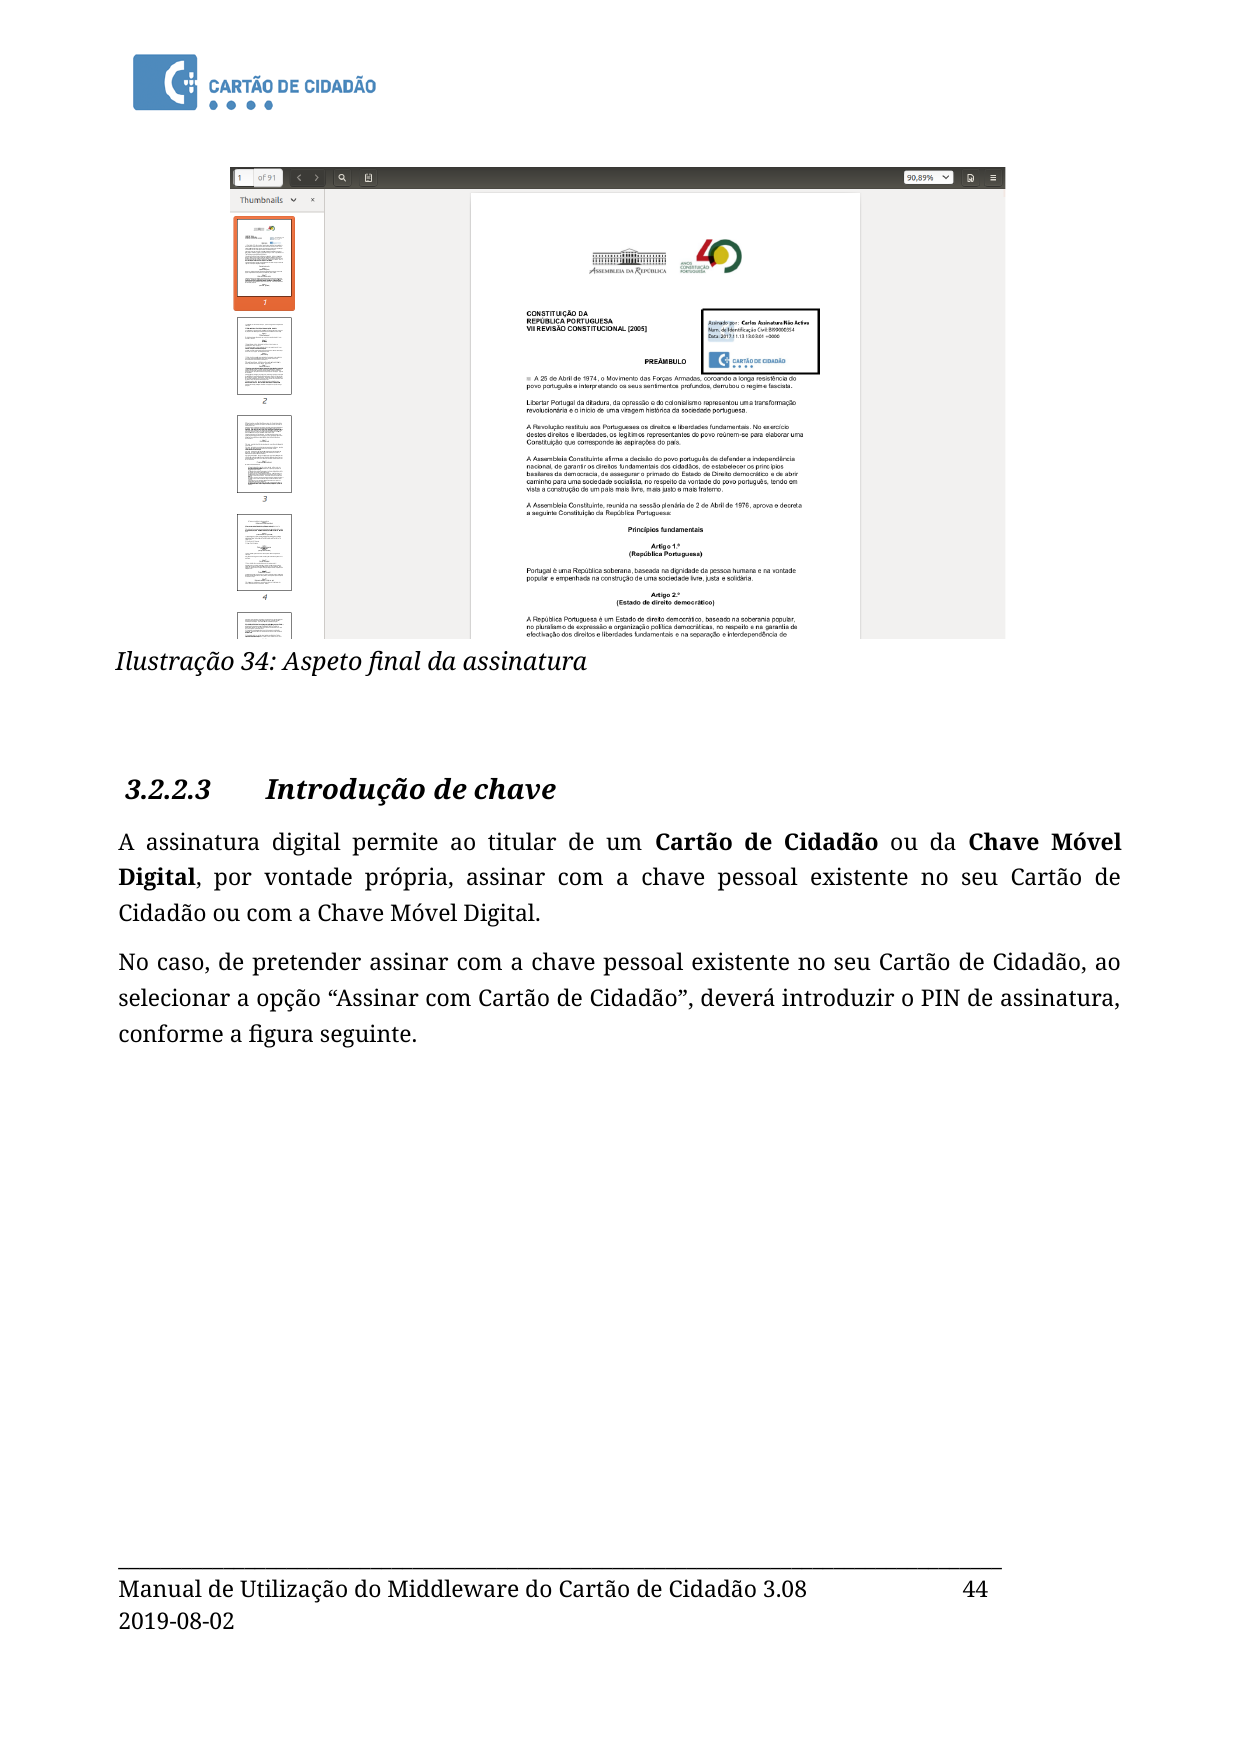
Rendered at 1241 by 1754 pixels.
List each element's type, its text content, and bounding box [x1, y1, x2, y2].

text A assinatura digital permite ao titular de um Cartão de Cidadão ou da Chave Móvel Digital, por vontade própria, assinar com a chave pessoal existente no seu Cartão de Cidadão ou com a Chave Móvel Digital. [118, 825, 1122, 928]
picture [230, 167, 1006, 639]
text Ilustração 34: Aspeto final da assinatura [115, 179, 1120, 678]
text No caso, de pretender assinar com a chave pessoal existente no seu Cartão de Cidadão, ao selecionar a opção “Assinar com Cartão de Cidadão”, deverá introduzir o PIN de assinatura, conforme a figura seguinte. [118, 946, 1122, 1049]
picture [130, 47, 423, 118]
subtitle Introdução de chave [118, 769, 1122, 807]
